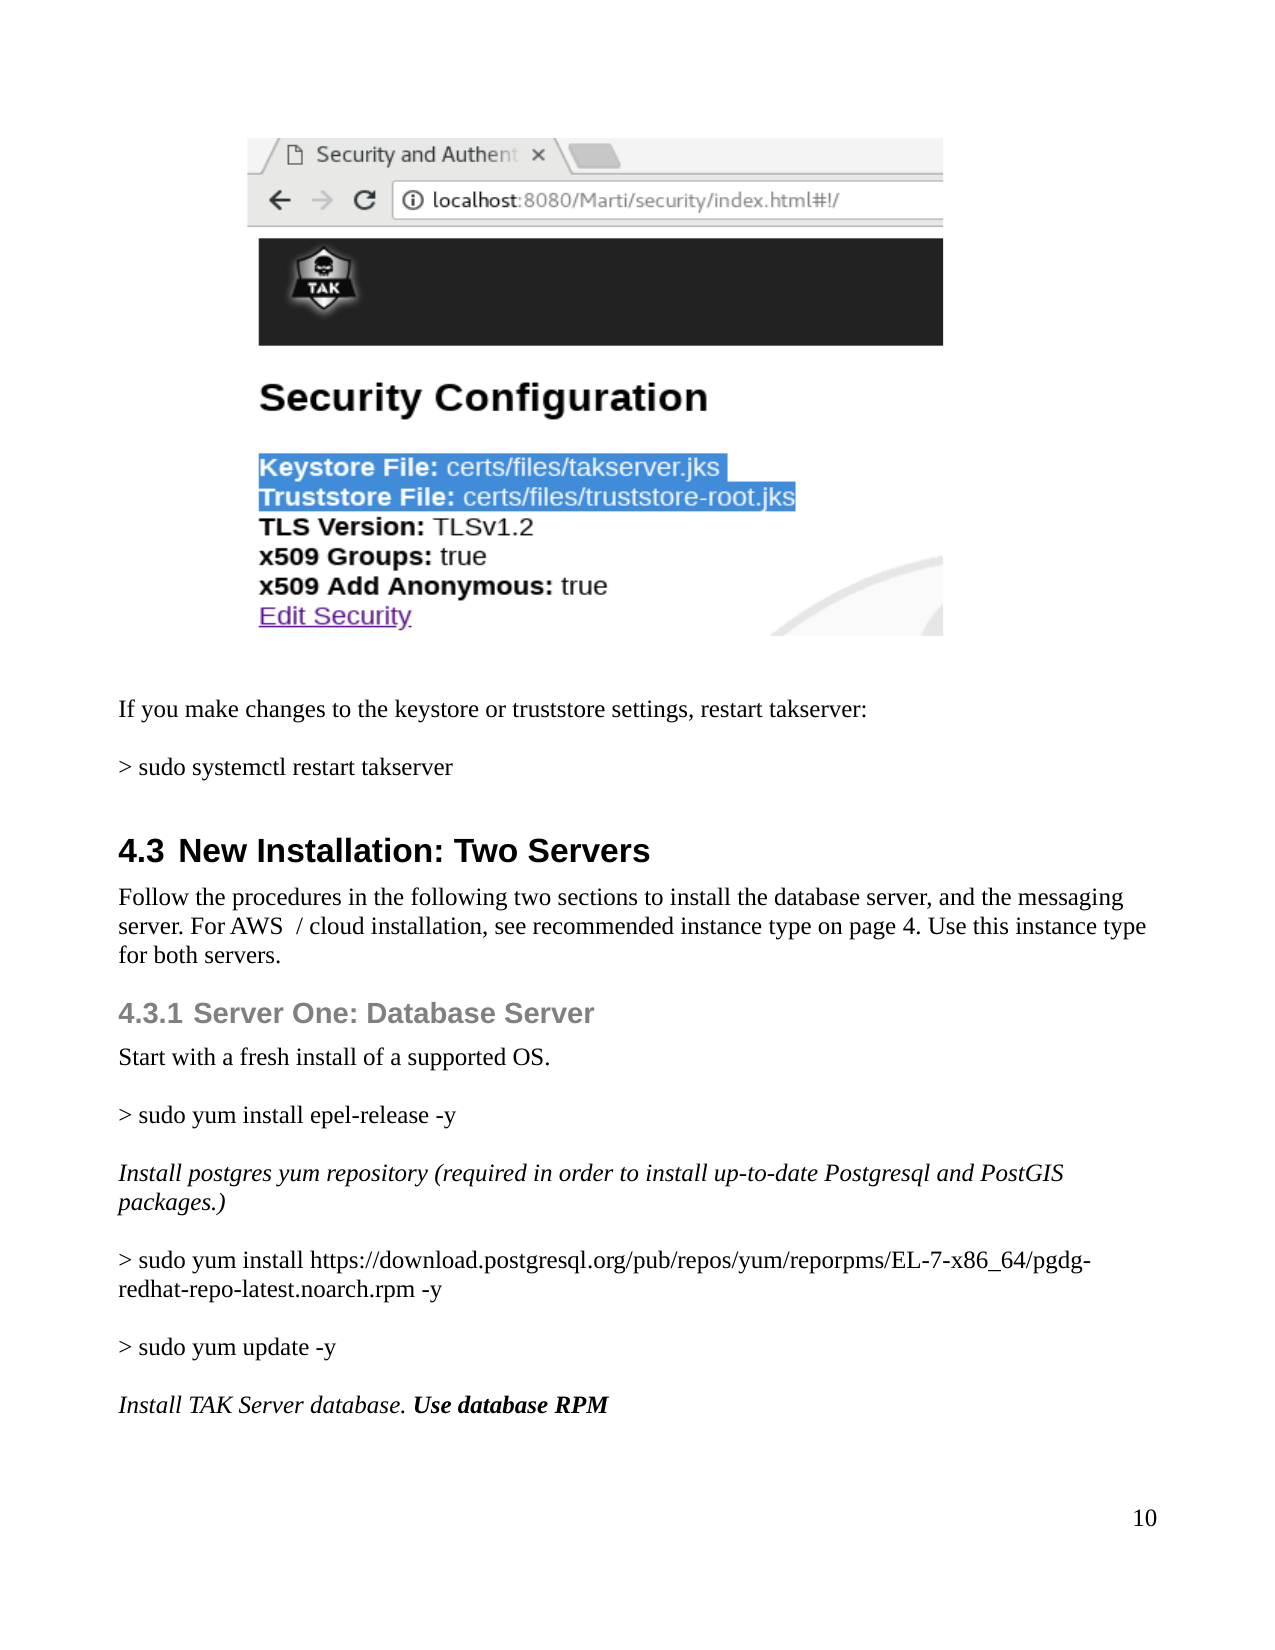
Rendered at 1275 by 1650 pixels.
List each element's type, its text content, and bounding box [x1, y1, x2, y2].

text Install postgres yum repository (required in order to install up-to-date Postgresql and PostGIS packages.) [118, 1158, 1098, 1216]
text Start with a fresh install of a supported OS. [118, 1042, 1098, 1071]
text Install TAK Server database. Use database RPM [118, 1390, 1098, 1419]
picture [247, 138, 944, 636]
text > sudo systemctl restart takserver [118, 752, 1098, 781]
text > sudo yum update -y [118, 1332, 1098, 1361]
text > sudo yum install epel-release -y [118, 1100, 1098, 1129]
text If you make changes to the keystore or truststore settings, restart takserver: [118, 694, 1098, 723]
subtitle Server One: Database Server [118, 996, 1157, 1029]
subtitle New Installation: Two Servers [118, 831, 1157, 870]
text Follow the procedures in the following two sections to install the database server, and the messaging server. For AWS / cloud installation, see recommended instance type on page 4. Use this instance type for both servers. [118, 882, 1157, 969]
text > sudo yum install https://download.postgresql.org/pub/repos/yum/reporpms/EL-7-x86_64/pgdg-redhat-repo-latest.noarch.rpm -y [118, 1245, 1098, 1303]
